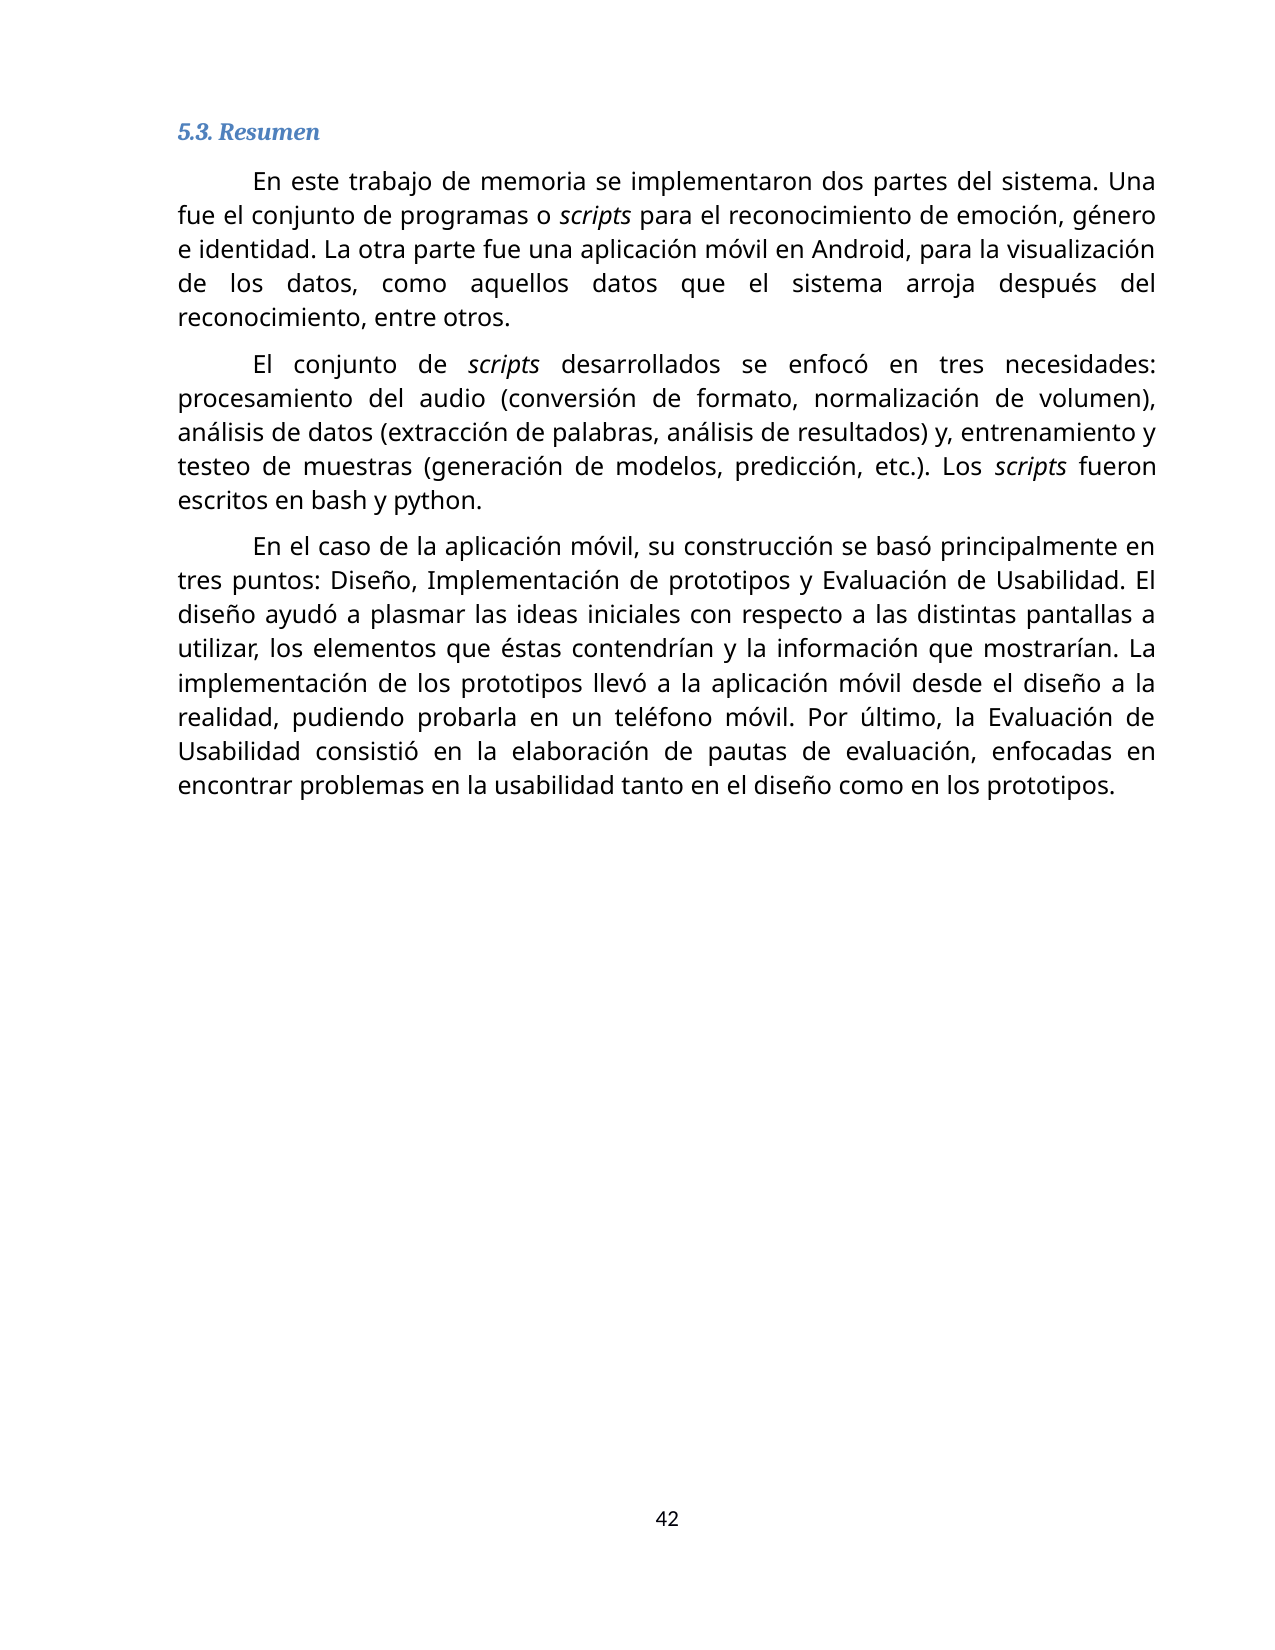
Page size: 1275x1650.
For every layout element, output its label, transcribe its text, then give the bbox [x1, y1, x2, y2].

text El conjunto de scripts desarrollados se enfocó en tres necesidades: procesamiento del audio (conversión de formato, normalización de volumen), análisis de datos (extracción de palabras, análisis de resultados) y, entrenamiento y testeo de muestras (generación de modelos, predicción, etc.). Los scripts fueron escritos en bash y python. [177, 346, 1157, 517]
subtitle 5.3. Resumen [177, 118, 1157, 147]
text En el caso de la aplicación móvil, su construcción se basó principalmente en tres puntos: Diseño, Implementación de prototipos y Evaluación de Usabilidad. El diseño ayudó a plasmar las ideas iniciales con respecto a las distintas pantallas a utilizar, los elementos que éstas contendrían y la información que mostrarían. La implementación de los prototipos llevó a la aplicación móvil desde el diseño a la realidad, pudiendo probarla en un teléfono móvil. Por último, la Evaluación de Usabilidad consistió en la elaboración de pautas de evaluación, enfocadas en encontrar problemas en la usabilidad tanto en el diseño como en los prototipos. [177, 529, 1157, 801]
text En este trabajo de memoria se implementaron dos partes del sistema. Una fue el conjunto de programas o scripts para el reconocimiento de emoción, género e identidad. La otra parte fue una aplicación móvil en Android, para la visualización de los datos, como aquellos datos que el sistema arroja después del reconocimiento, entre otros. [177, 163, 1157, 334]
